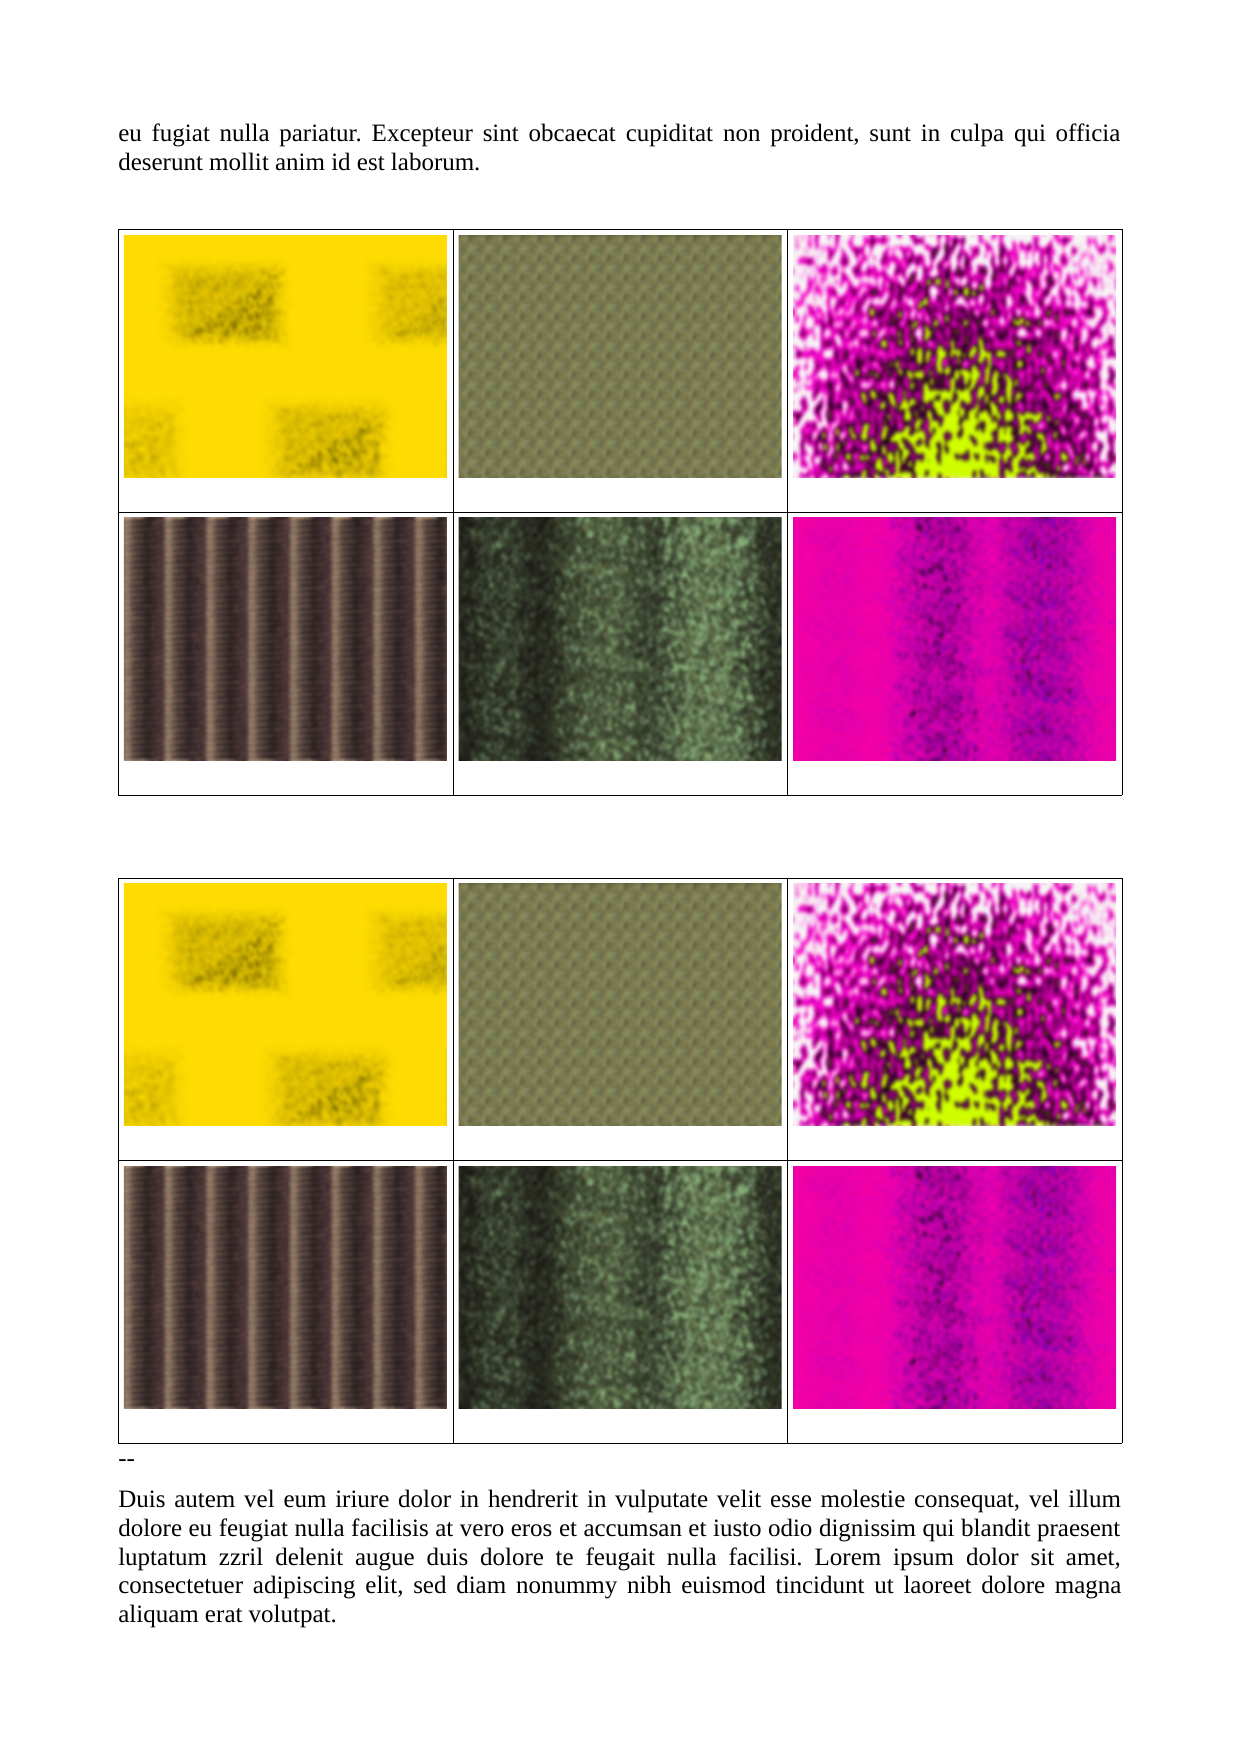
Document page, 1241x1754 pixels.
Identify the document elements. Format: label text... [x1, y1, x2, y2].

table_cell [788, 1161, 1122, 1443]
table_cell [788, 513, 1122, 795]
table_header [454, 879, 787, 1160]
picture [458, 1166, 782, 1409]
table_cell [454, 513, 787, 795]
table_header [119, 230, 453, 477]
table_header [788, 879, 1122, 1160]
text -- [118, 1444, 1122, 1472]
picture [458, 235, 782, 478]
picture [123, 1166, 447, 1409]
picture [793, 235, 1117, 478]
picture [123, 883, 447, 1126]
table_cell [454, 1161, 787, 1443]
picture [793, 1166, 1117, 1409]
table_cell [119, 513, 453, 795]
table_header [454, 230, 787, 512]
table_header [788, 230, 1122, 512]
table_cell [119, 1161, 453, 1443]
picture [793, 517, 1117, 761]
picture [793, 883, 1117, 1126]
picture [123, 517, 447, 761]
text Duis autem vel eum iriure dolor in hendrerit in vulputate velit esse molestie consequat, vel illum dolore eu feugiat nulla facilisis at vero eros et accumsan et iusto odio dignissim qui blandit praesent luptatum zzril delenit augue duis dolore te feugait nulla facilisi. Lorem ipsum dolor sit amet, consectetuer adipiscing elit, sed diam nonummy nibh euismod tincidunt ut laoreet dolore magna aliquam erat volutpat. [118, 1484, 1122, 1628]
picture [123, 235, 447, 478]
table_header [119, 879, 453, 1160]
table_header [119, 478, 453, 512]
picture [458, 517, 782, 761]
picture [458, 883, 782, 1126]
text eu fugiat nulla pariatur. Excepteur sint obcaecat cupiditat non proident, sunt in culpa qui officia deserunt mollit anim id est laborum. [118, 118, 1122, 176]
